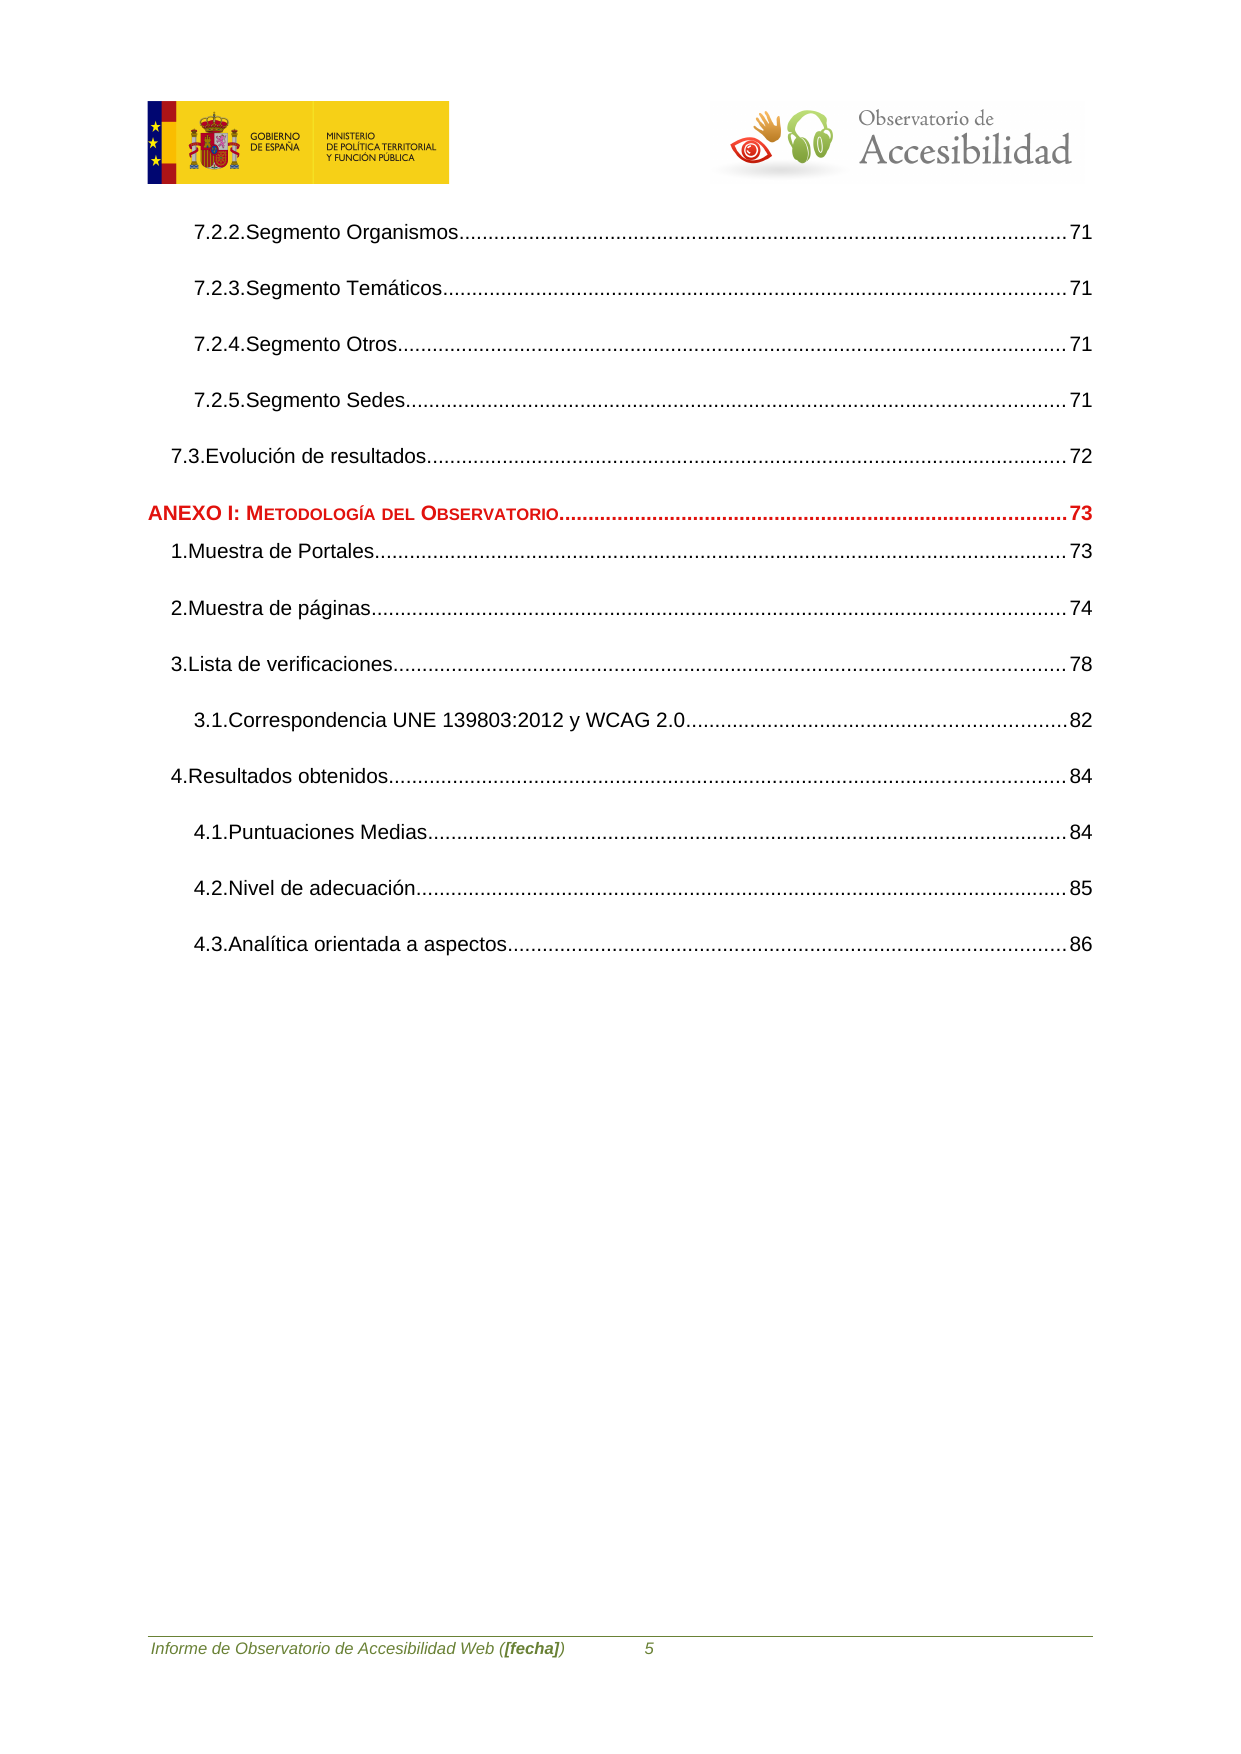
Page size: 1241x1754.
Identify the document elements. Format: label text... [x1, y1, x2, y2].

text 4.Resultados obtenidos 84 [171, 764, 1092, 788]
text 7.3.Evolución de resultados 72 [171, 444, 1092, 468]
text 2.Muestra de páginas 74 [171, 595, 1092, 619]
text 4.1.Puntuaciones Medias 84 [193, 820, 1092, 844]
text 7.2.2.Segmento Organismos 71 [193, 220, 1092, 244]
picture [147, 101, 450, 184]
text 4.2.Nivel de adecuación 85 [193, 876, 1092, 900]
text 4.3.Analítica orientada a aspectos 86 [193, 932, 1092, 956]
text 7.2.5.Segmento Sedes 71 [193, 388, 1092, 412]
text 7.2.3.Segmento Temáticos 71 [193, 276, 1092, 300]
text 1.Muestra de Portales 73 [171, 539, 1092, 563]
text 7.2.4.Segmento Otros 71 [193, 332, 1092, 356]
text 3.Lista de verificaciones 78 [171, 652, 1092, 676]
picture [710, 101, 1086, 184]
text 3.1.Correspondencia UNE 139803:2012 y WCAG 2.0 82 [193, 708, 1092, 732]
text ANEXO I: Metodología del Observatorio 73 [148, 500, 1092, 524]
